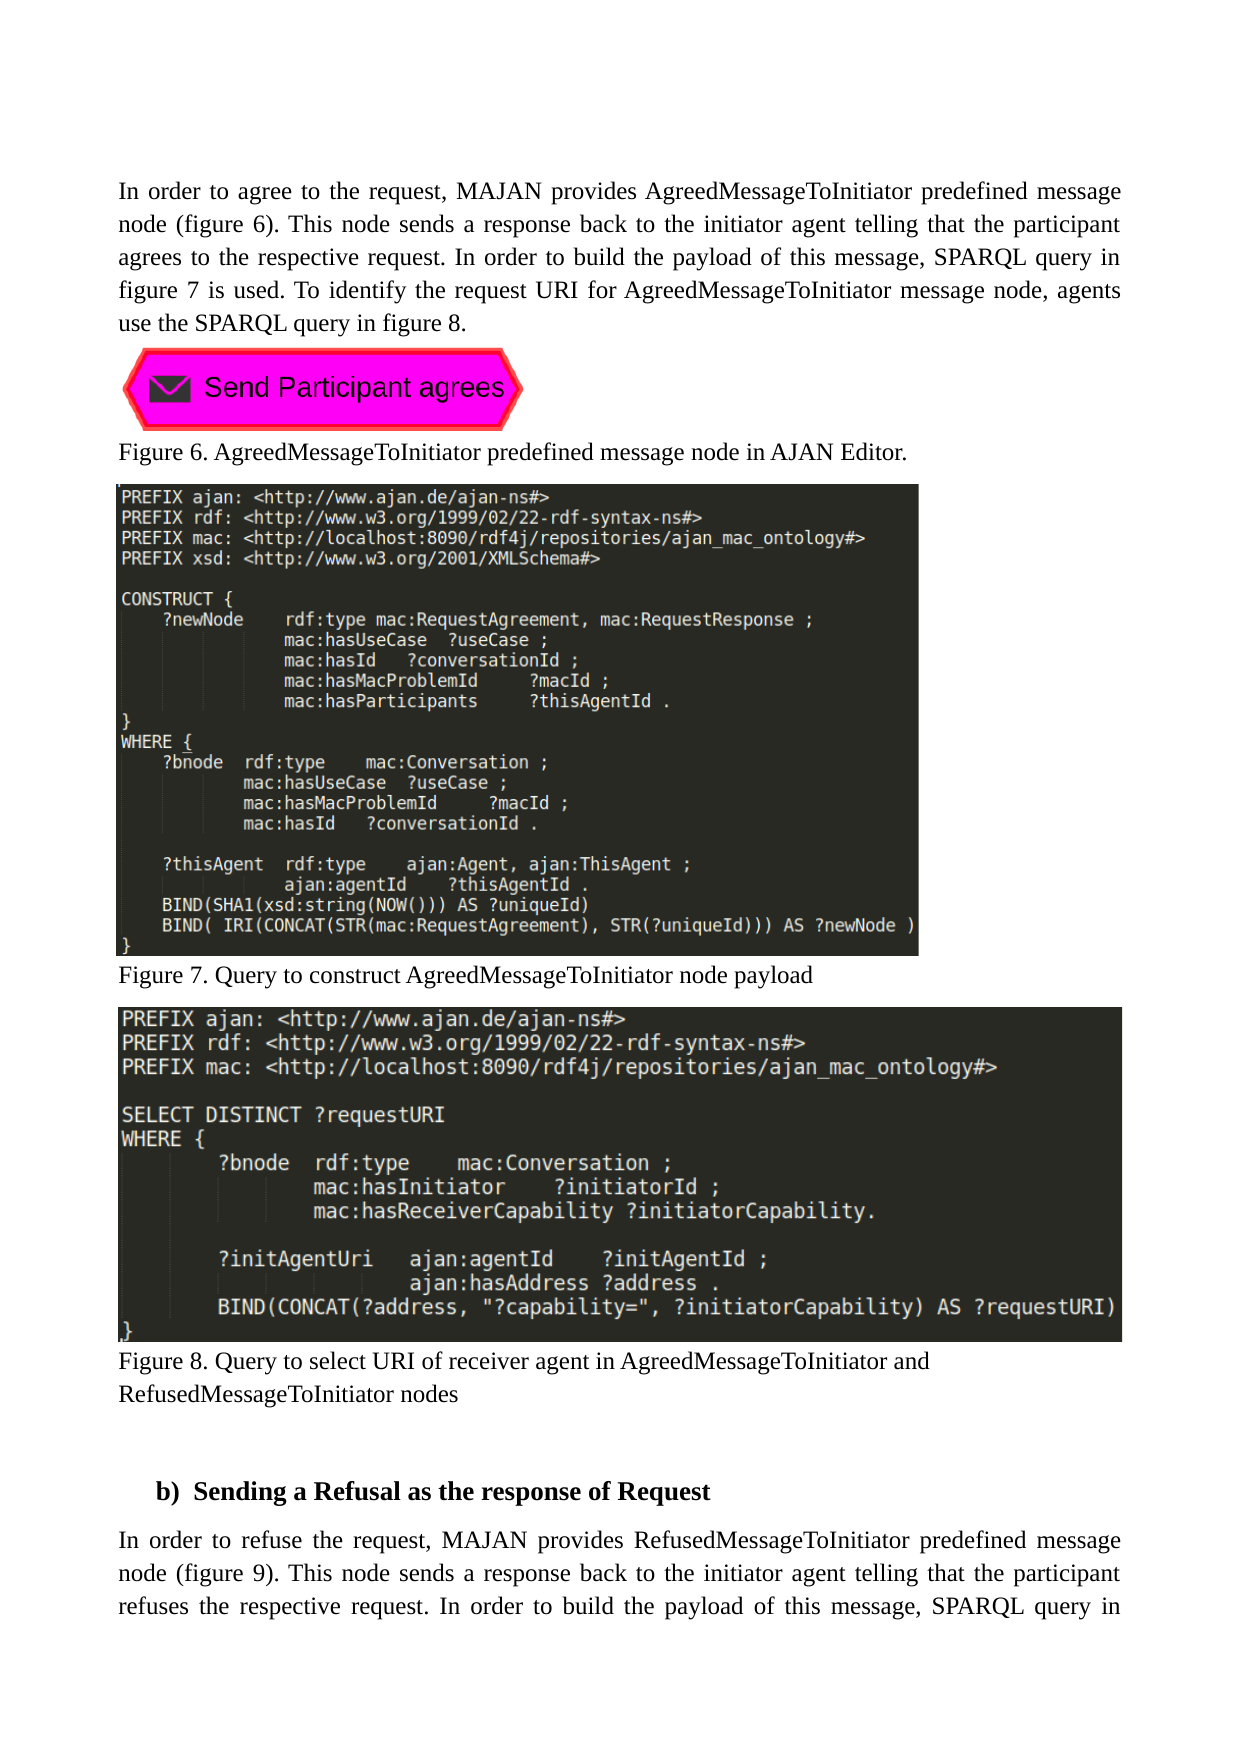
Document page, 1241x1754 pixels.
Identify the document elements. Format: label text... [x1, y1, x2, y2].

text In order to agree to the request, MAJAN provides AgreedMessageToInitiator predefined message node (figure 6). This node sends a response back to the initiator agent telling that the participant agrees to the respective request. In order to build the payload of this message, SPARQL query in figure 7 is used. To identify the request URI for AgreedMessageToInitiator message node, agents use the SPARQL query in figure 8. [118, 176, 1122, 337]
text Figure 7. Query to construct AgreedMessageToInitiator node payload [118, 960, 1122, 989]
text In order to refuse the request, MAJAN provides RefusedMessageToInitiator predefined message node (figure 9). This node sends a response back to the initiator agent telling that the participant refuses the respective request. In order to build the payload of this message, SPARQL query in [118, 1525, 1122, 1620]
text Figure 8. Query to select URI of receiver agent in AgreedMessageToInitiator and RefusedMessageToInitiator nodes [118, 1342, 1122, 1408]
text Figure 6. AgreedMessageToInitiator predefined message node in AJAN Editor. [118, 437, 1122, 465]
picture [118, 1007, 1123, 1342]
picture [116, 484, 919, 956]
picture [122, 341, 530, 434]
list Sending a Refusal as the response of Request [156, 1474, 1122, 1506]
